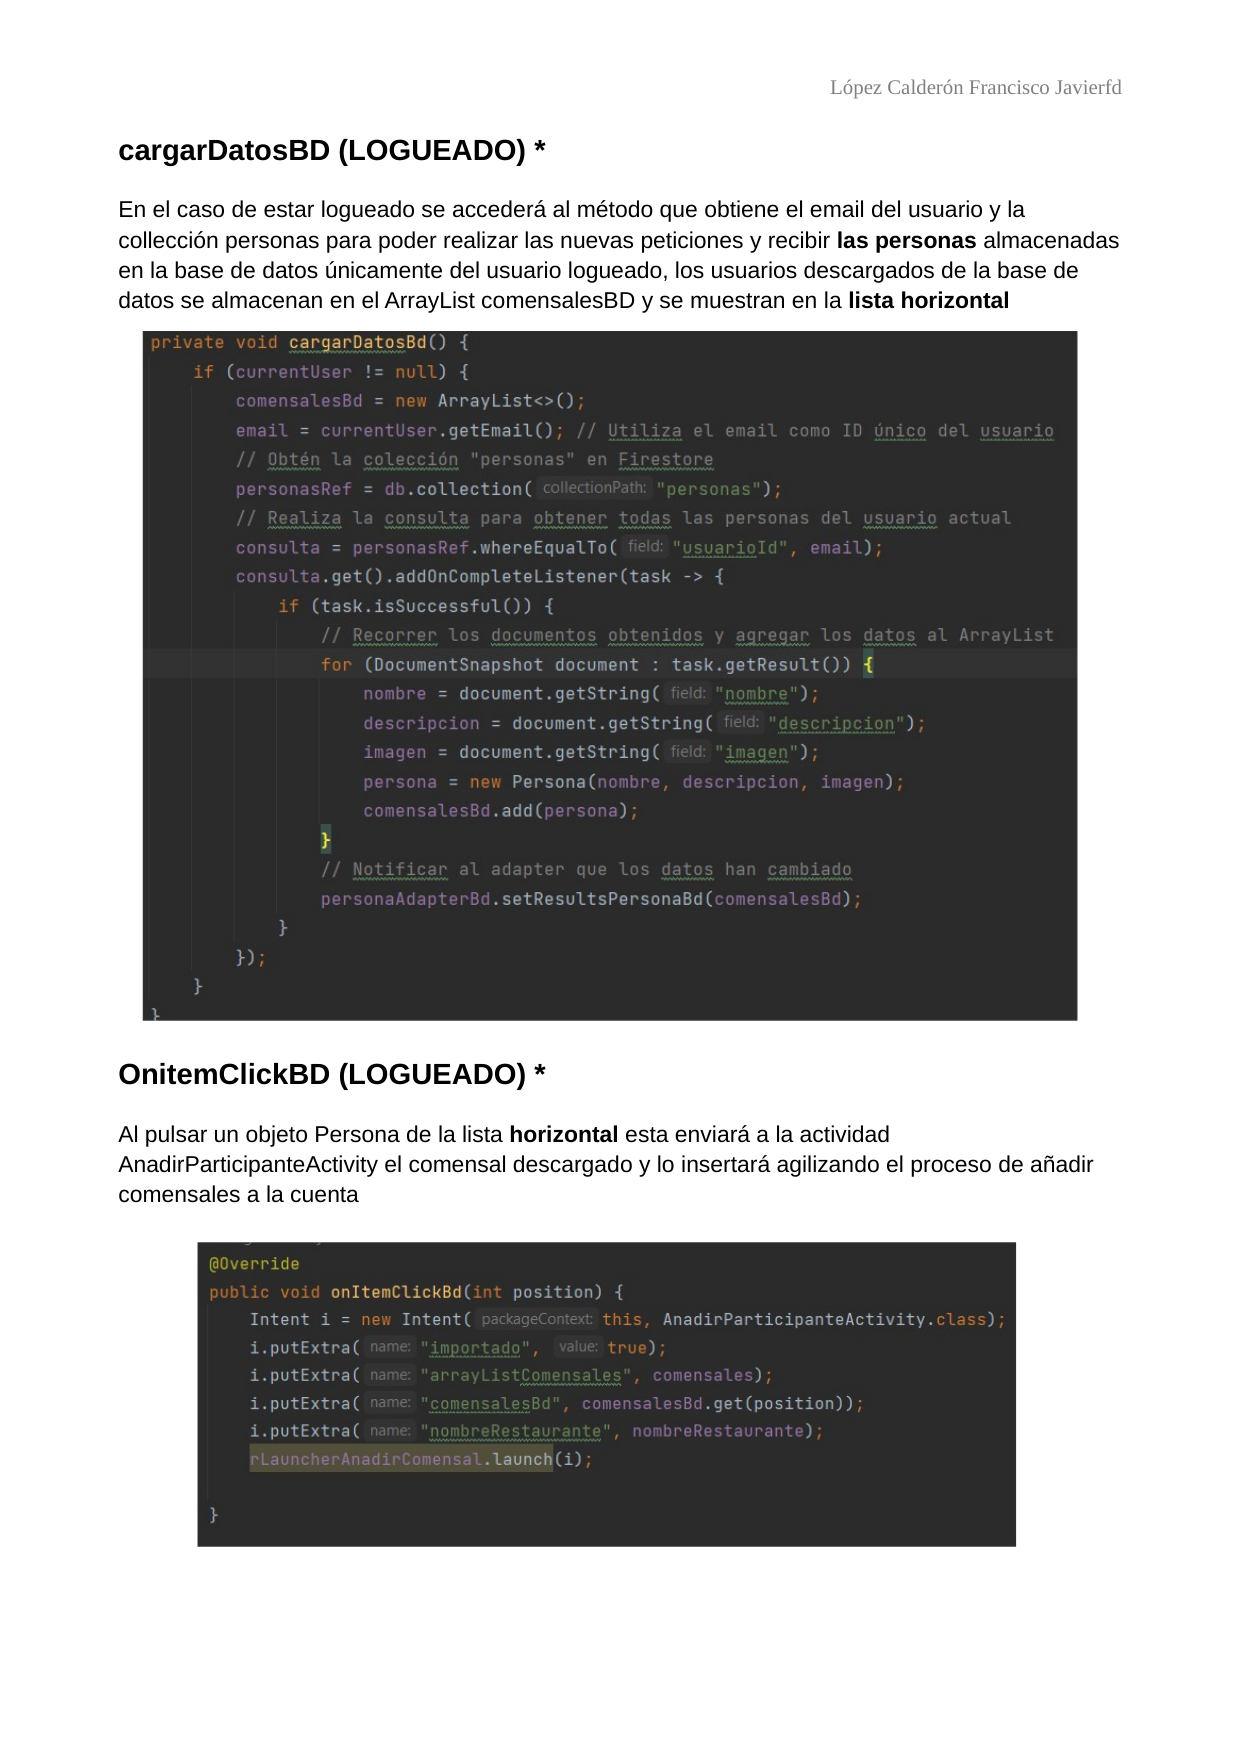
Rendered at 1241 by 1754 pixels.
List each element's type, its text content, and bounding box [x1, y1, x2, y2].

subtitle cargarDatosBD (LOGUEADO) * [118, 133, 1122, 166]
subtitle OnitemClickBD (LOGUEADO) * [118, 1057, 1122, 1090]
picture [142, 331, 1078, 1021]
picture [197, 1242, 1017, 1547]
text En el caso de estar logueado se accederá al método que obtiene el email del usuario y la collección personas para poder realizar las nuevas peticiones y recibir las personas almacenadas en la base de datos únicamente del usuario logueado, los usuarios descargados de la base de datos se almacenan en el ArrayList comensalesBD y se muestran en la lista horizontal [118, 196, 1122, 313]
text Al pulsar un objeto Persona de la lista horizontal esta enviará a la actividad AnadirParticipanteActivity el comensal descargado y lo insertará agilizando el proceso de añadir comensales a la cuenta [118, 1121, 1122, 1207]
